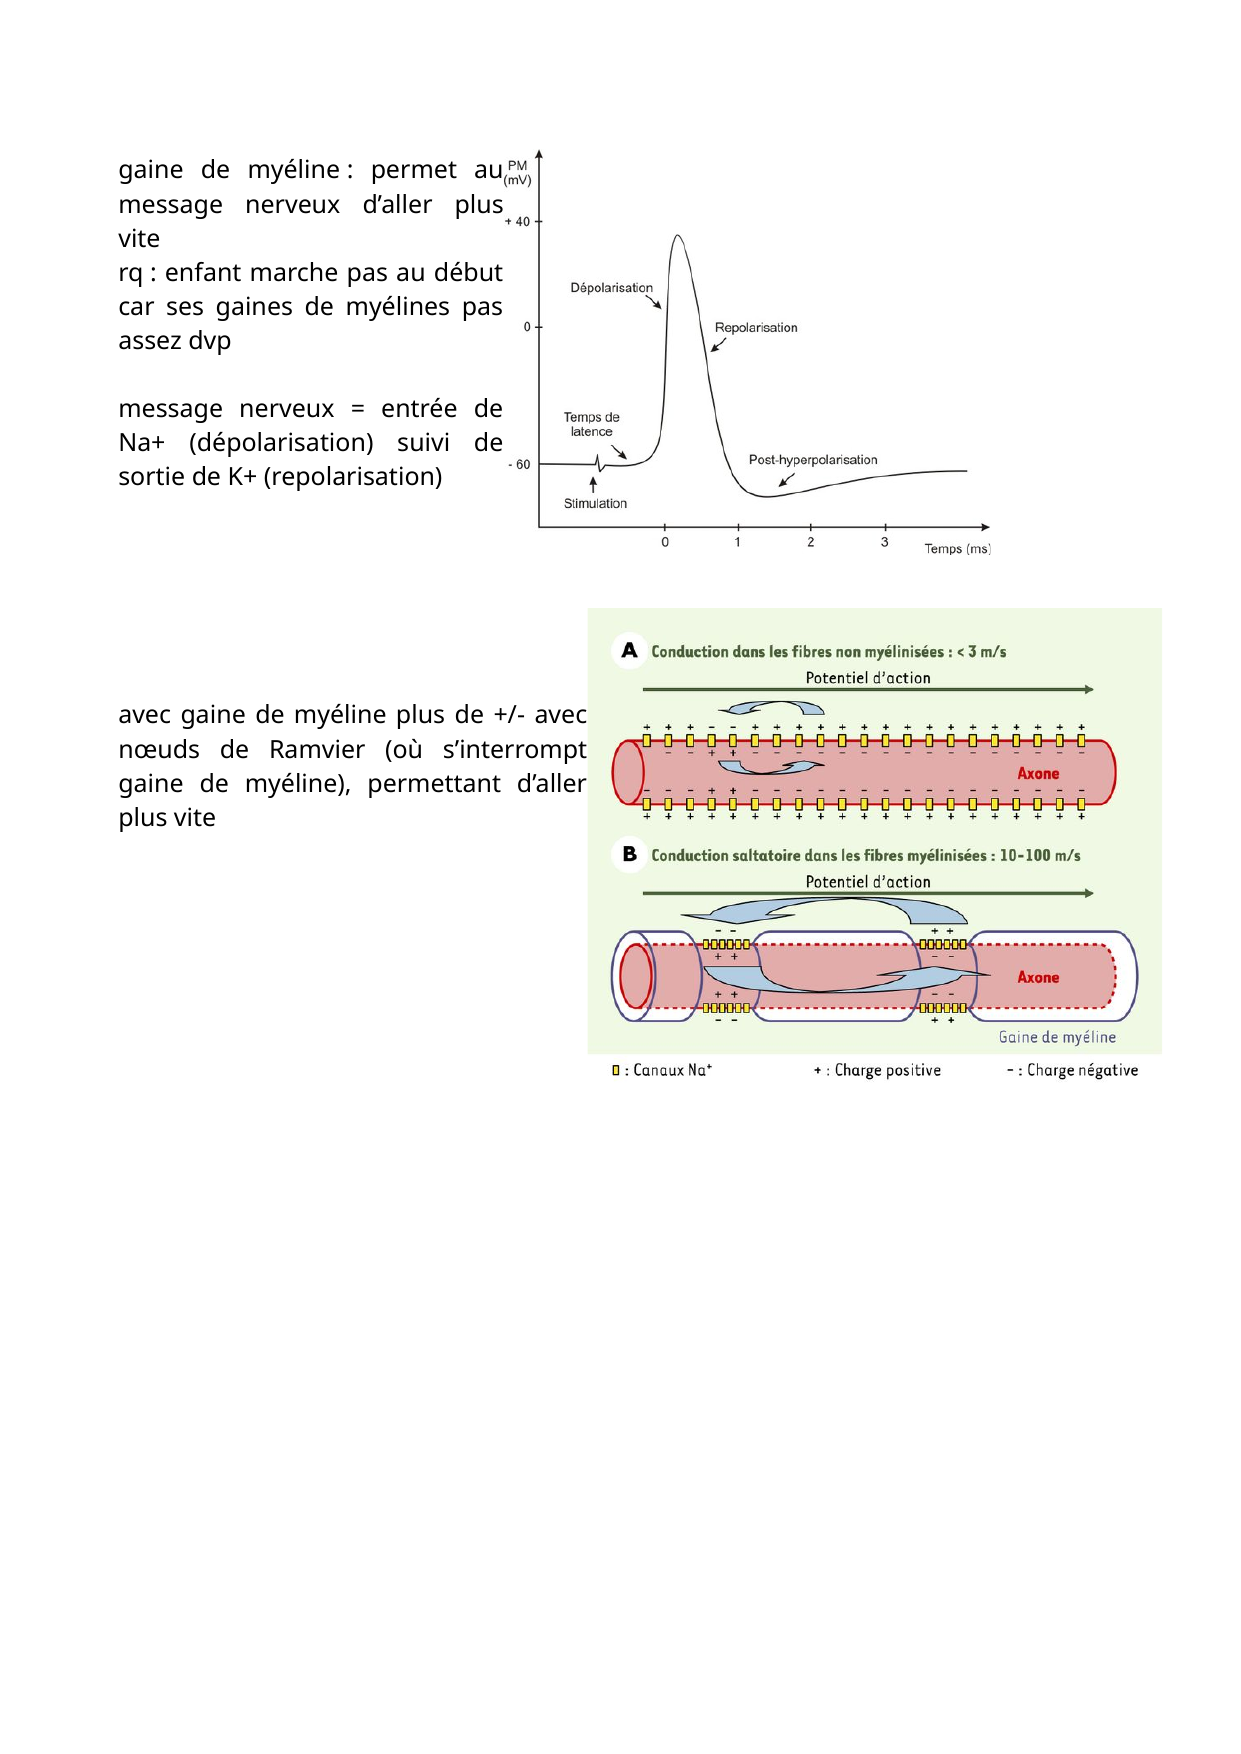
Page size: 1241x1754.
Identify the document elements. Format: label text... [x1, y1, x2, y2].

text [991, 391, 1122, 493]
text [991, 152, 1122, 254]
picture [587, 608, 1163, 1087]
text gaine de myéline : permet au message nerveux d’aller plus vite [118, 152, 503, 254]
text rq : enfant marche pas au début car ses gaines de myélines pas assez dvp [118, 254, 503, 357]
picture [503, 149, 991, 555]
text avec gaine de myéline plus de +/- avec nœuds de Ramvier (où s’interrompt gaine de myéline), permettant d’aller plus vite [118, 697, 587, 833]
text message nerveux = entrée de Na+ (dépolarisation) suivi de sortie de K+ (repolarisation) [118, 391, 503, 493]
text [991, 254, 1122, 357]
